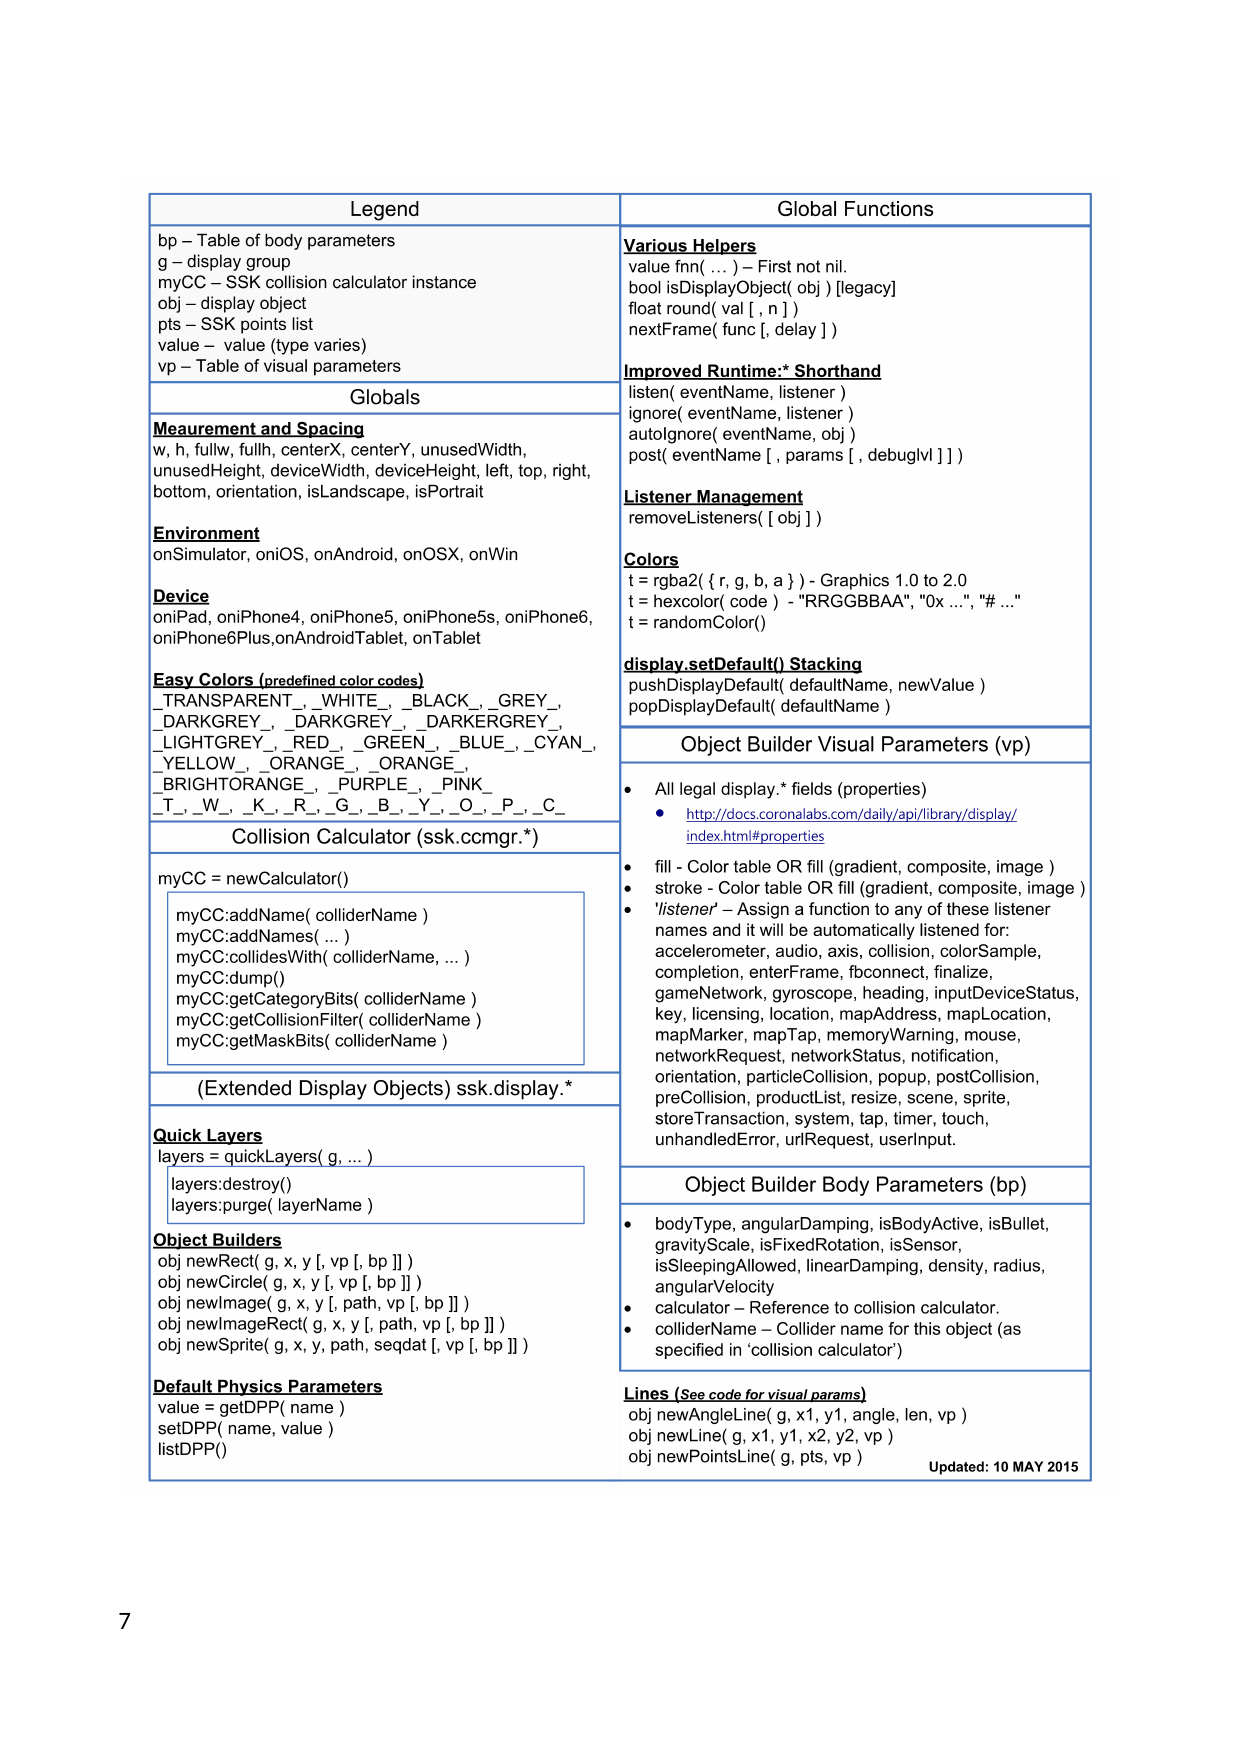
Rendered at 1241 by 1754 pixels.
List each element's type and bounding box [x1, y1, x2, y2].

picture [118, 178, 1122, 1496]
